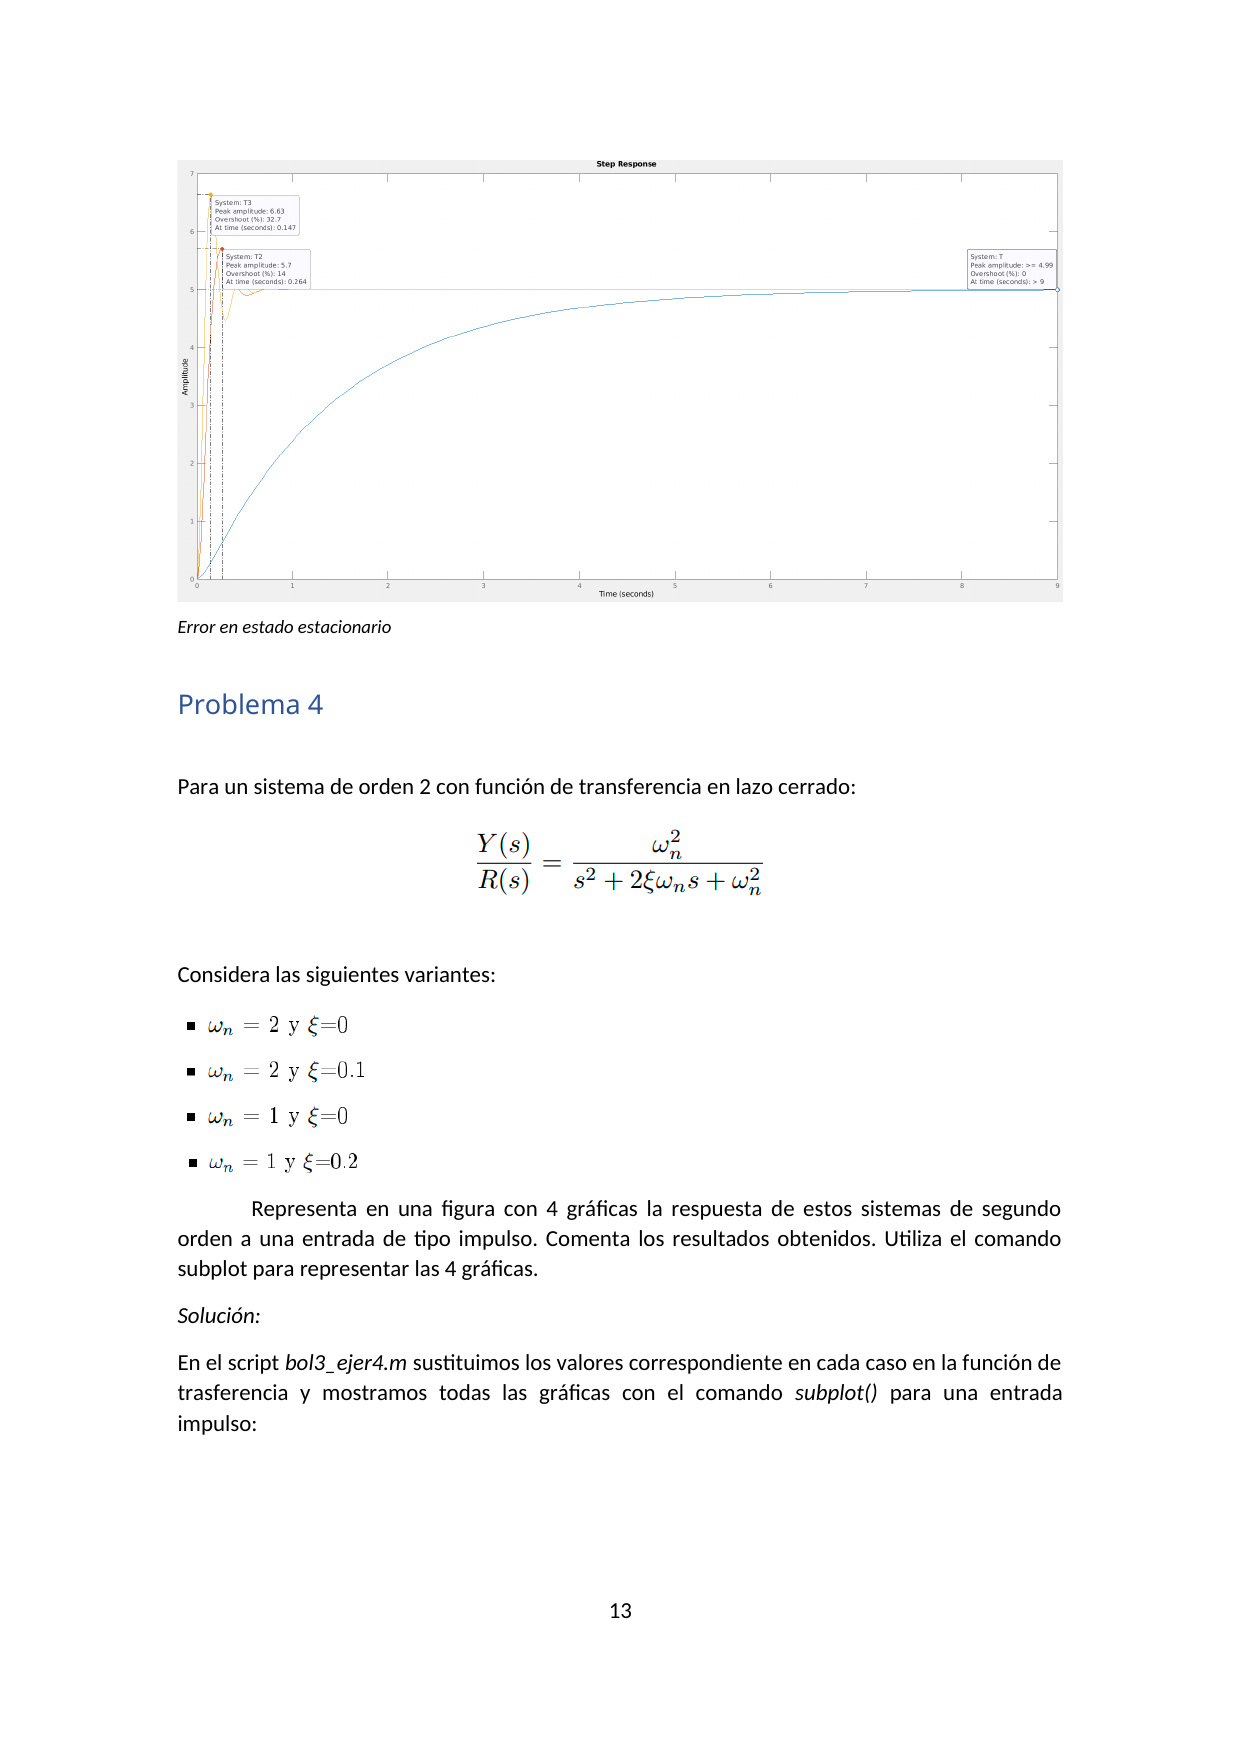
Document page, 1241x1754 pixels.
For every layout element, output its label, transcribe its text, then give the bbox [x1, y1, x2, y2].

text Considera las siguientes variantes: [177, 960, 1063, 988]
text Para un sistema de orden 2 con función de transferencia en lazo cerrado: [177, 772, 1063, 800]
picture [184, 1147, 363, 1178]
picture [182, 1013, 367, 1132]
text Solución: [177, 1301, 1063, 1329]
subtitle Problema 4 [177, 686, 1063, 722]
picture [465, 819, 775, 915]
picture [177, 160, 1063, 602]
text Representa en una figura con 4 gráficas la respuesta de estos sistemas de segundo orden a una entrada de tipo impulso. Comenta los resultados obtenidos. Utiliza el comando subplot para representar las 4 gráficas. [177, 1194, 1063, 1282]
text Error en estado estacionario [177, 602, 1063, 639]
text En el script bol3_ejer4.m sustituimos los valores correspondiente en cada caso en la función de trasferencia y mostramos todas las gráficas con el comando subplot() para una entrada impulso: [177, 1348, 1063, 1437]
